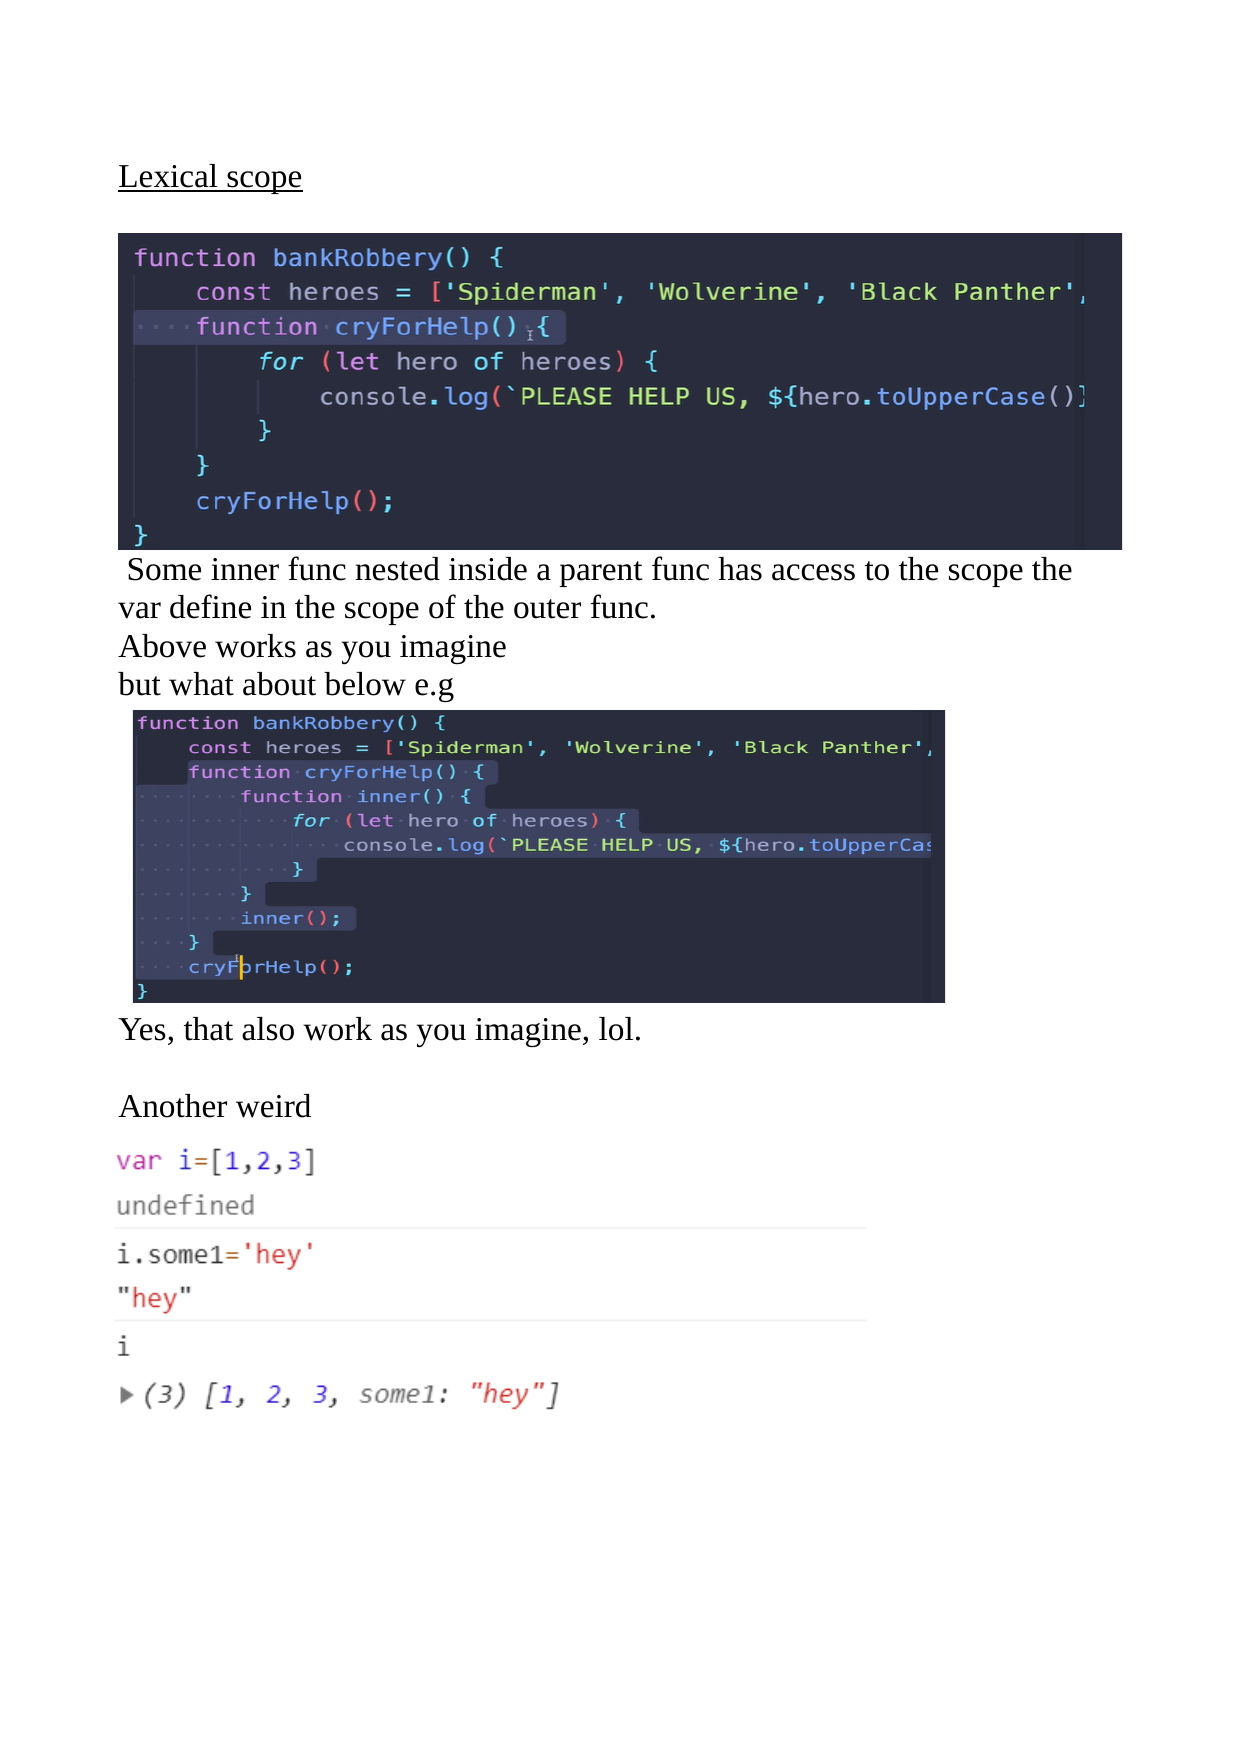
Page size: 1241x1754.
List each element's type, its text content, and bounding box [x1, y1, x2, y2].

text Another weird [118, 1086, 1122, 1124]
text but what about below e.g [118, 664, 1122, 703]
text Lexical scope [118, 156, 1122, 195]
picture [132, 710, 946, 1003]
text Some inner func nested inside a parent func has access to the scope the var define in the scope of the outer func. [118, 550, 1122, 626]
text Above works as you imagine [118, 626, 1122, 664]
picture [113, 1135, 868, 1414]
picture [118, 233, 1123, 550]
text Yes, that also work as you imagine, lol. [118, 1009, 1122, 1048]
